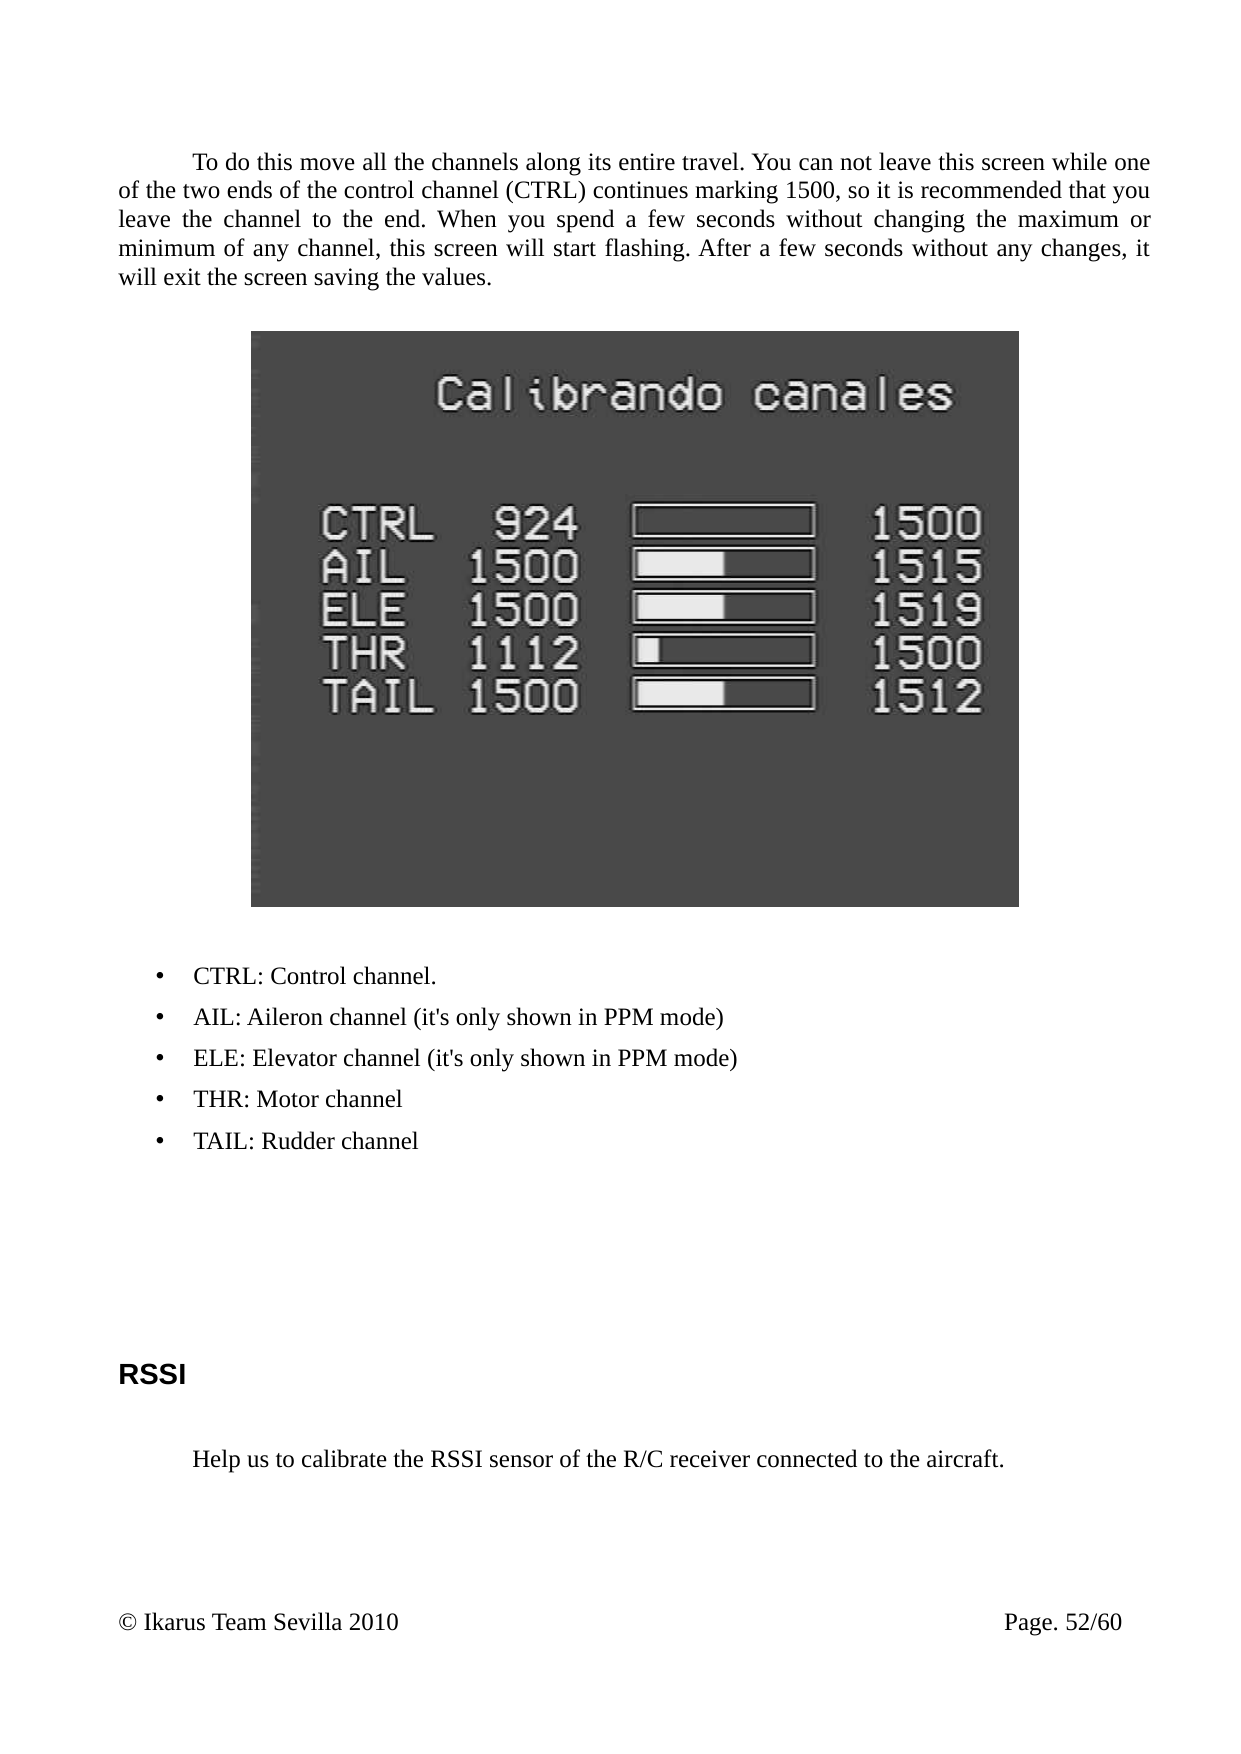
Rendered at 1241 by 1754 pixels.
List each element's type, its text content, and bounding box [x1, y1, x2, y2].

list AIL: Aileron channel (it's only shown in PPM mode) [156, 1002, 1152, 1031]
list CTRL: Control channel. [156, 961, 1152, 989]
text Help us to calibrate the RSSI sensor of the R/C receiver connected to the aircraft. [118, 1444, 1152, 1473]
list THR: Motor channel [156, 1084, 1152, 1113]
picture [251, 331, 1019, 907]
text To do this move all the channels along its entire travel. You can not leave this screen while one of the two ends of the control channel (CTRL) continues marking 1500, so it is recommended that you leave the channel to the end. When you spend a few seconds without changing the maximum or minimum of any channel, this screen will start flashing. After a few seconds without any changes, it will exit the screen saving the values. [118, 118, 1152, 291]
subtitle RSSI [118, 1357, 1152, 1391]
list TAIL: Rudder channel [156, 1126, 1152, 1154]
list ELE: Elevator channel (it's only shown in PPM mode) [156, 1043, 1152, 1072]
